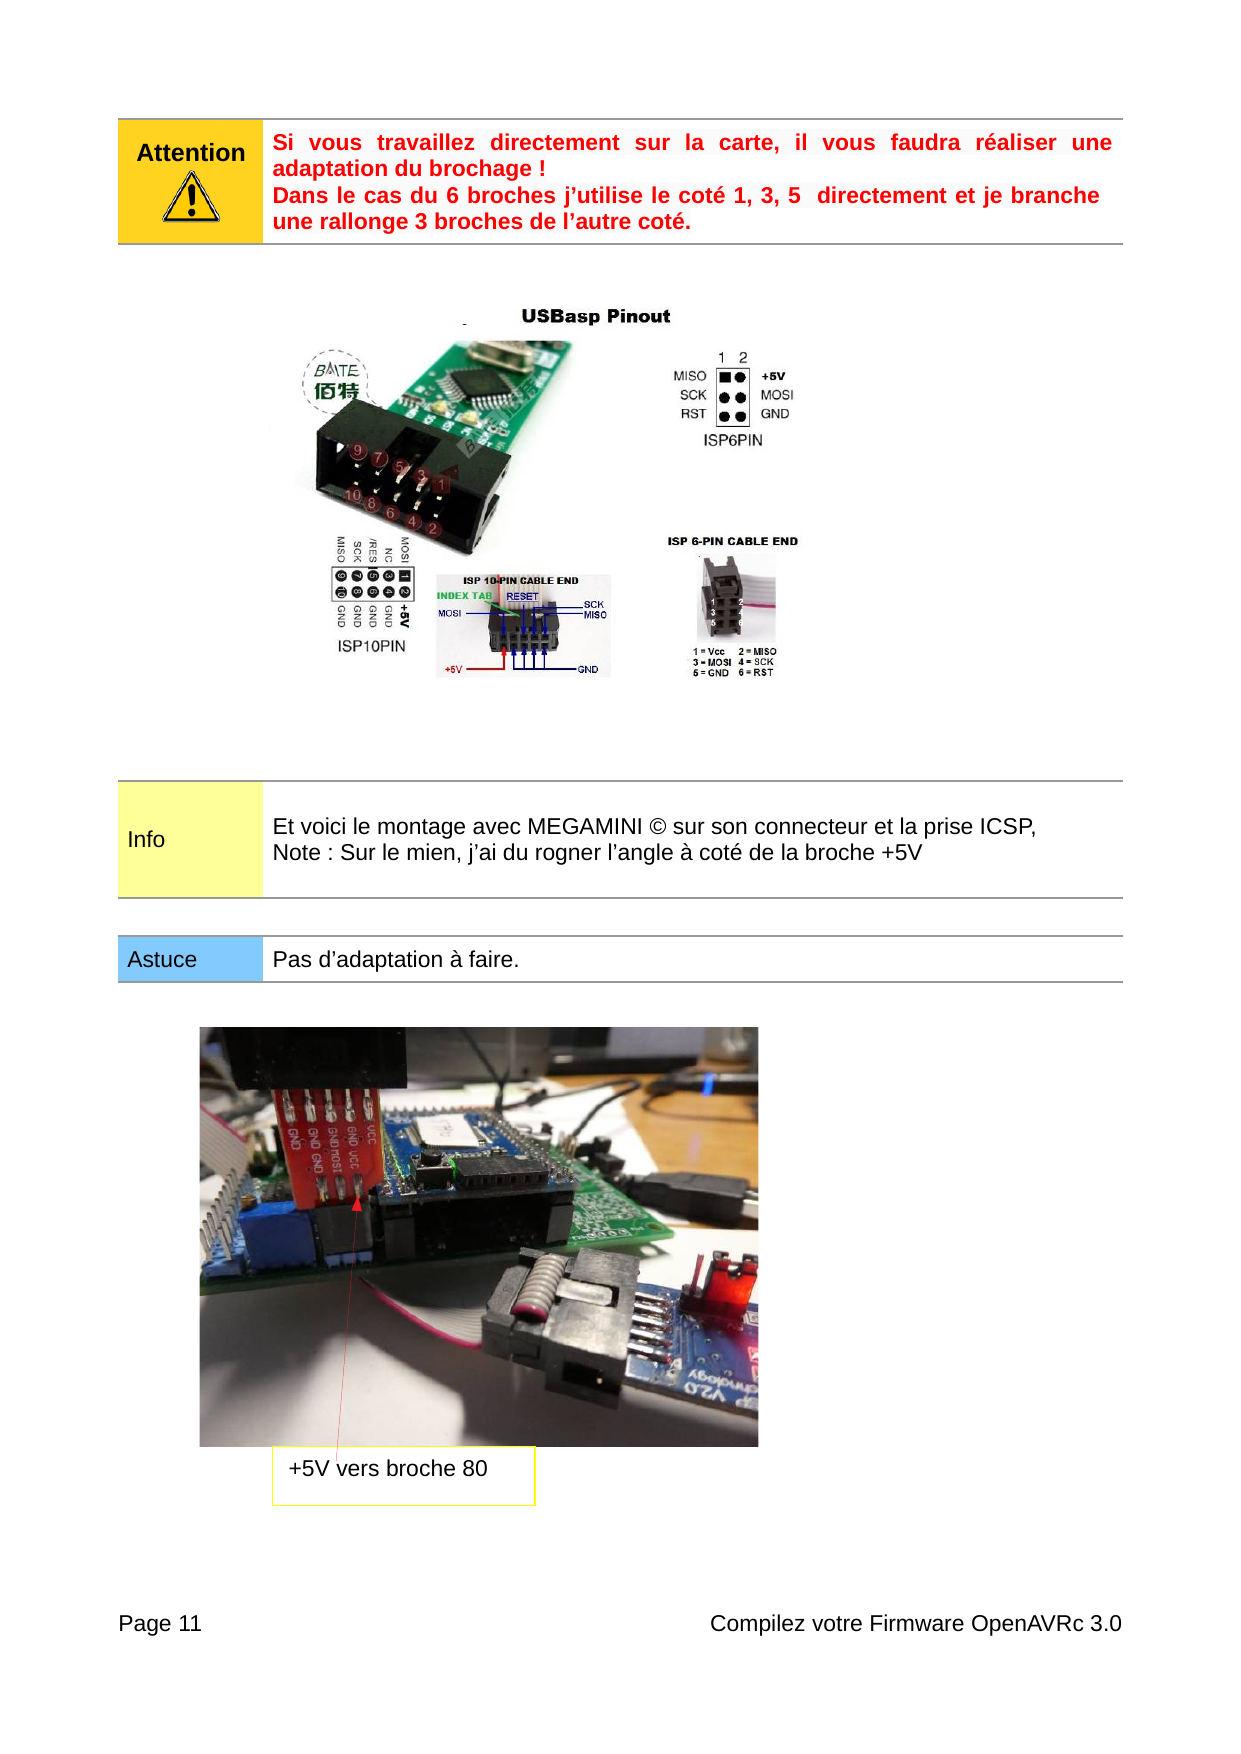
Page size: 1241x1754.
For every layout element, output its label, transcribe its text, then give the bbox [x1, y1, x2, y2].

table_header Astuce [118, 937, 263, 981]
table_header Pas d’adaptation à faire. [264, 937, 1122, 981]
table_header Et voici le montage avec MEGAMINI © sur son connecteur et la prise ICSP, Note : Sur le mien, j’ai du rogner l’angle à coté de la broche +5V [264, 782, 1122, 897]
picture [268, 289, 849, 731]
table_header Si vous travaillez directement sur la carte, il vous faudra réaliser une adaptation du brochage ! Dans le cas du 6 broches j’utilise le coté 1, 3, 5 directement et je branche une rallonge 3 broches de l’autre coté. [264, 120, 1122, 243]
table_header Attention [118, 120, 263, 243]
picture [158, 166, 224, 226]
text +5V vers broche 80 [288, 1455, 519, 1481]
table_header Info [118, 782, 263, 897]
picture [199, 1027, 759, 1447]
